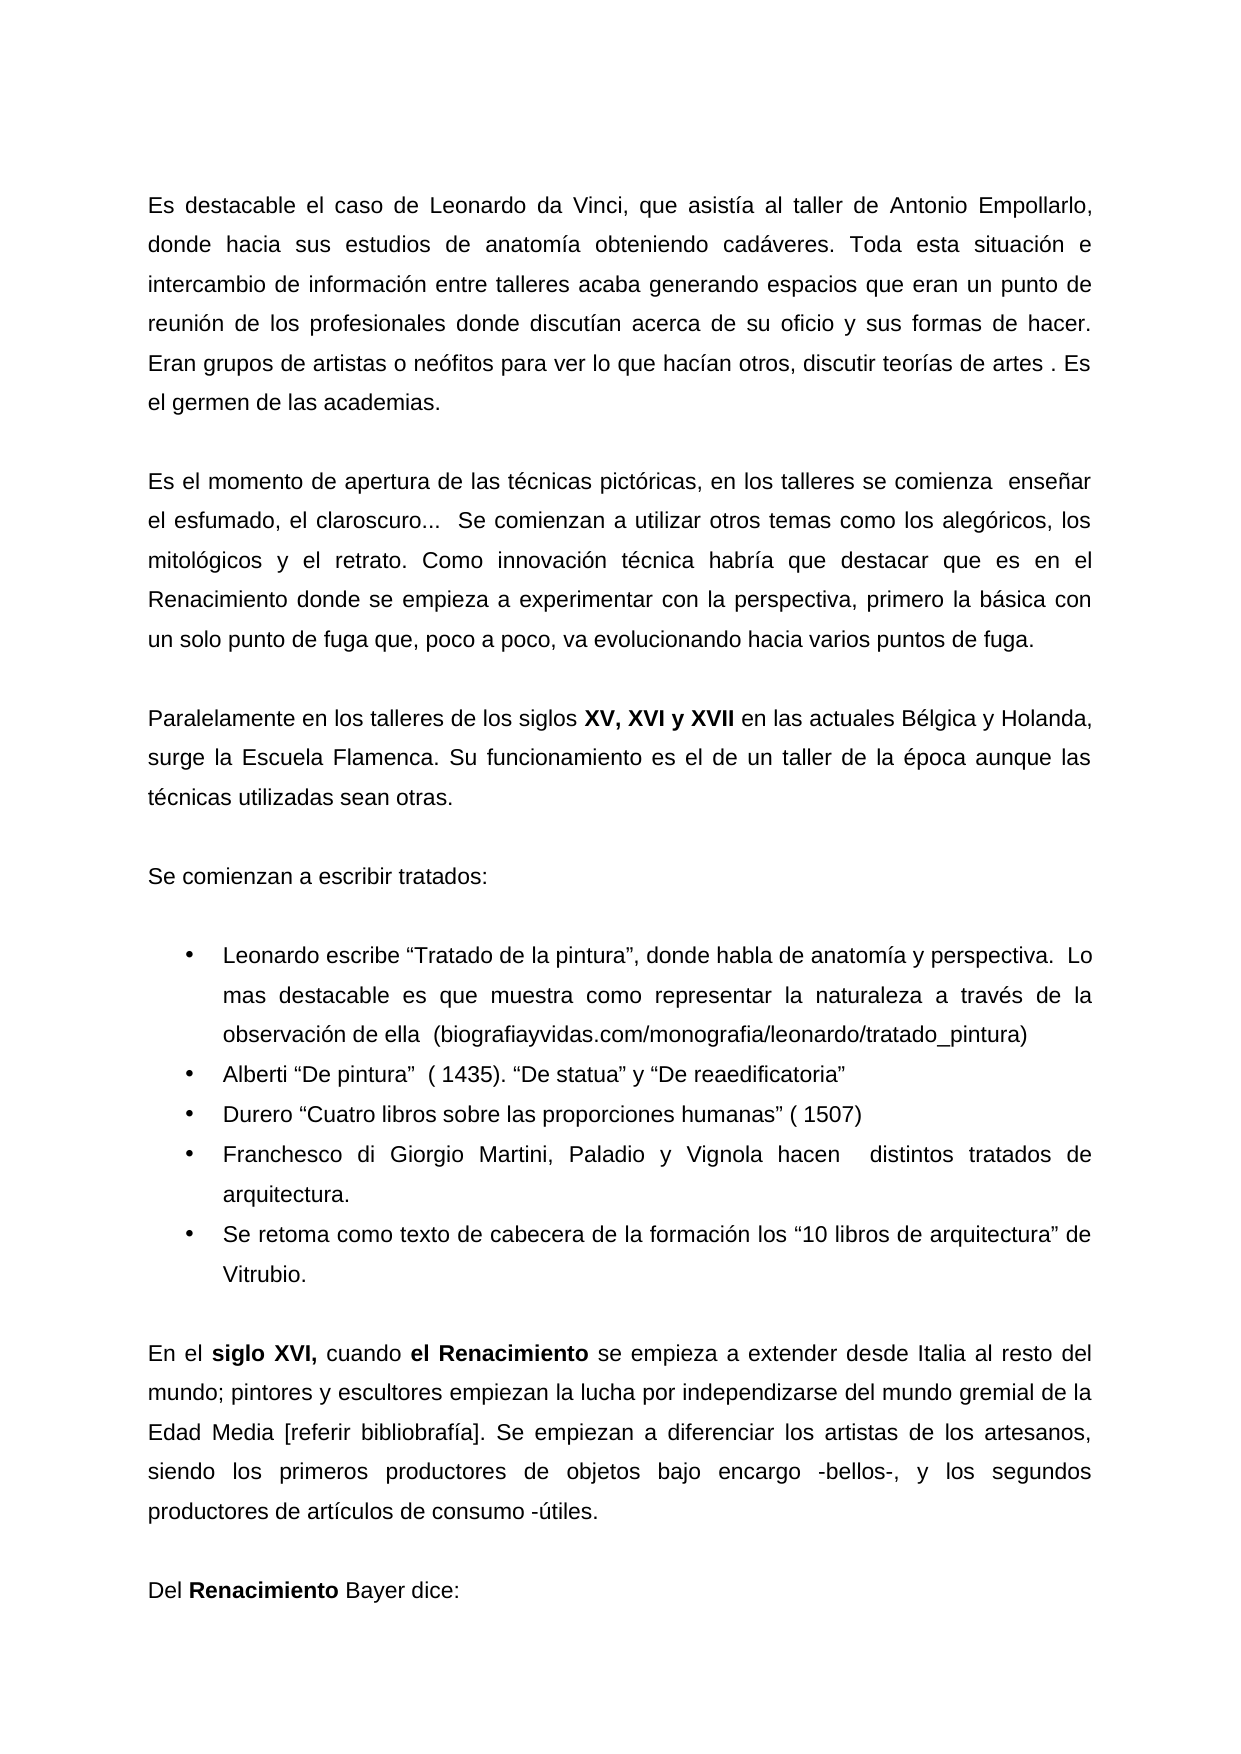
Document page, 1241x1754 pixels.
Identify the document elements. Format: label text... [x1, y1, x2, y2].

text Es destacable el caso de Leonardo da Vinci, que asistía al taller de Antonio Empollarlo, donde hacia sus estudios de anatomía obteniendo cadáveres. Toda esta situación e intercambio de información entre talleres acaba generando espacios que eran un punto de reunión de los profesionales donde discutían acerca de su oficio y sus formas de hacer. Eran grupos de artistas o neófitos para ver lo que hacían otros, discutir teorías de artes . Es el germen de las academias. [148, 192, 1093, 415]
text Se comienzan a escribir tratados: [148, 863, 1093, 889]
text Paralelamente en los talleres de los siglos XV, XVI y XVII en las actuales Bélgica y Holanda, surge la Escuela Flamenca. Su funcionamiento es el de un taller de la época aunque las técnicas utilizadas sean otras. [148, 705, 1093, 810]
text En el siglo XVI, cuando el Renacimiento se empieza a extender desde Italia al resto del mundo; pintores y escultores empiezan la lucha por independizarse del mundo gremial de la Edad Media [referir bibliobrafía]. Se empiezan a diferenciar los artistas de los artesanos, siendo los primeros productores de objetos bajo encargo -bellos-, y los segundos productores de artículos de consumo -útiles. [148, 1340, 1093, 1524]
list Durero “Cuatro libros sobre las proporciones humanas” ( 1507) [185, 1101, 1093, 1128]
list Franchesco di Giorgio Martini, Paladio y Vignola hacen distintos tratados de arquitectura. [185, 1141, 1093, 1208]
list Alberti “De pintura” ( 1435). “De statua” y “De reaedificatoria” [185, 1061, 1093, 1088]
text Es el momento de apertura de las técnicas pictóricas, en los talleres se comienza enseñar el esfumado, el claroscuro... Se comienzan a utilizar otros temas como los alegóricos, los mitológicos y el retrato. Como innovación técnica habría que destacar que es en el Renacimiento donde se empieza a experimentar con la perspectiva, primero la básica con un solo punto de fuga que, poco a poco, va evolucionando hacia varios puntos de fuga. [148, 468, 1093, 652]
list Leonardo escribe “Tratado de la pintura”, donde habla de anatomía y perspectiva. Lo mas destacable es que muestra como representar la naturaleza a través de la observación de ella (biografiayvidas.com/monografia/leonardo/tratado_pintura) [185, 942, 1093, 1048]
text Del Renacimiento Bayer dice: [148, 1577, 1093, 1603]
list Se retoma como texto de cabecera de la formación los “10 libros de arquitectura” de Vitrubio. [185, 1221, 1093, 1287]
